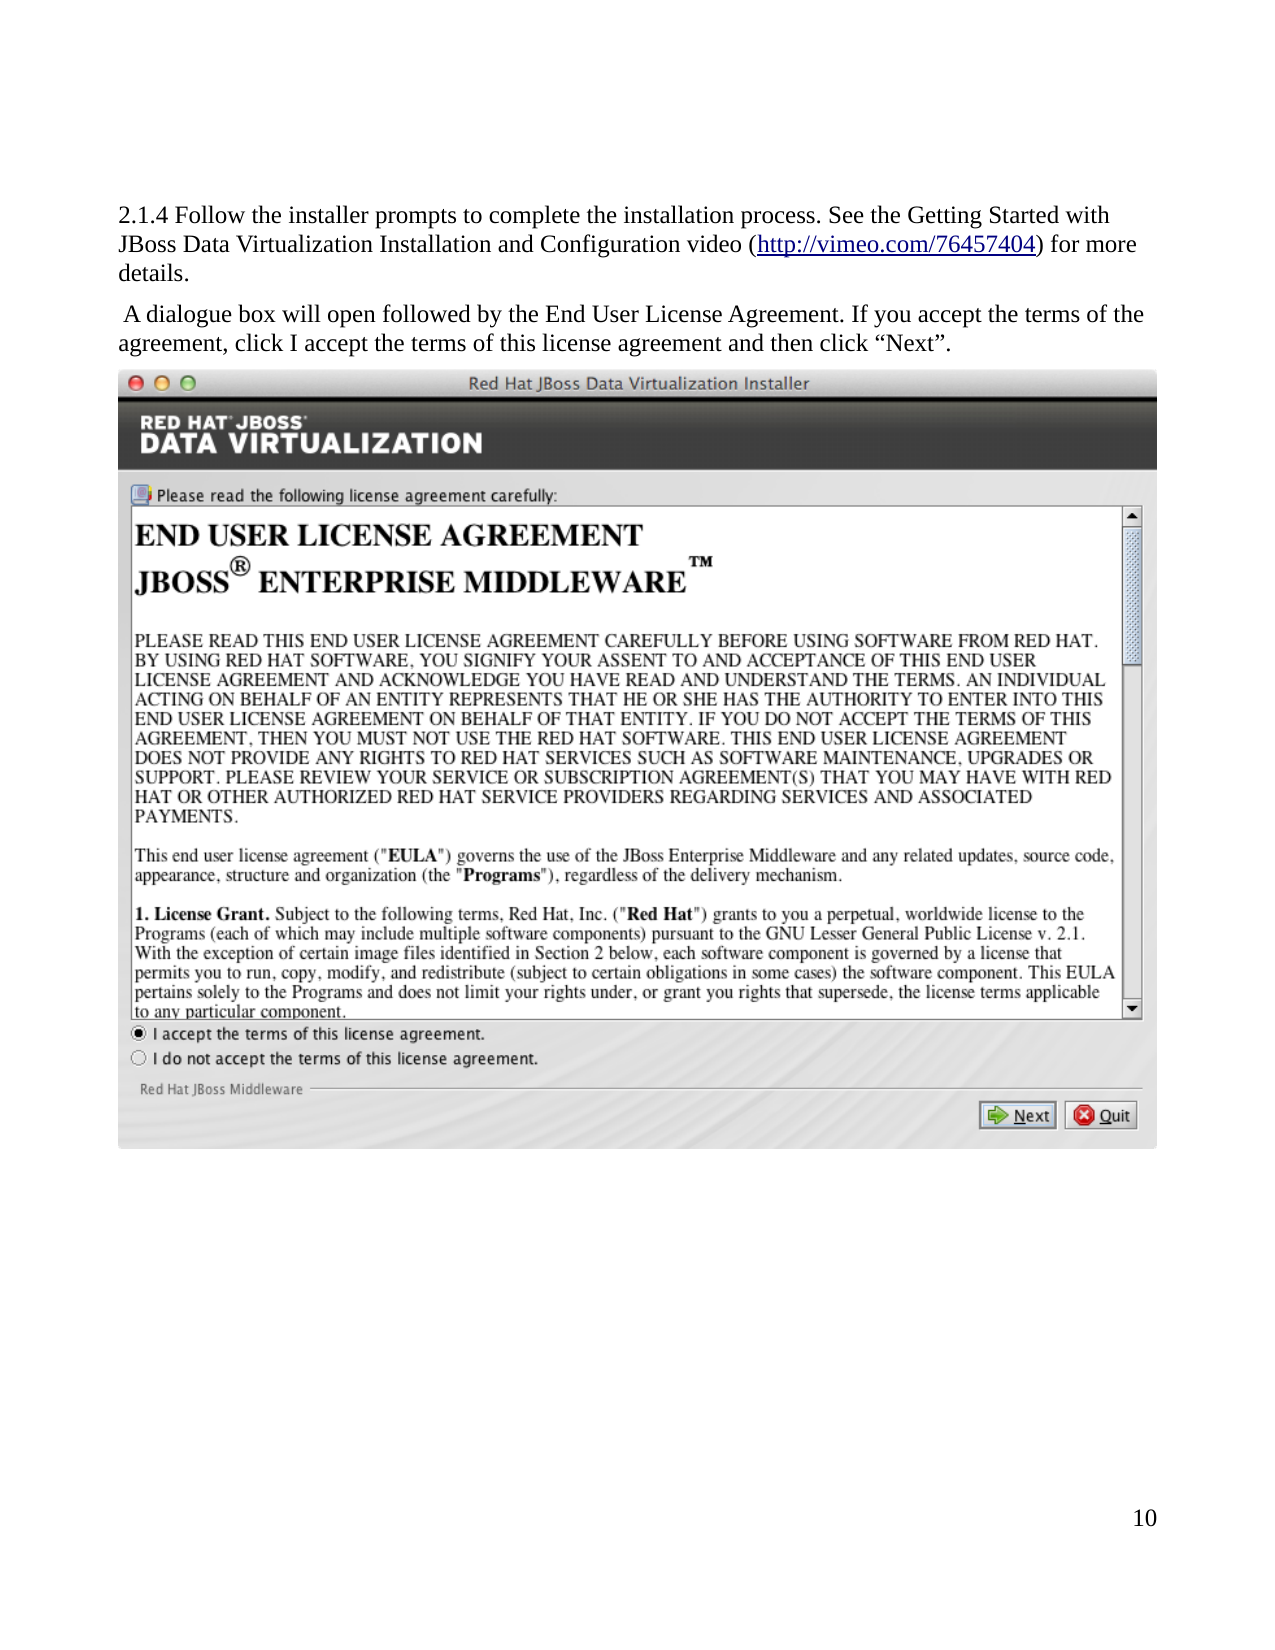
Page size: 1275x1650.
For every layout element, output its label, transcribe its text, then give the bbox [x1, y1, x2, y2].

text 2.1.4 Follow the installer prompts to complete the installation process. See the Getting Started with JBoss Data Virtualization Installation and Configuration video (http://vimeo.com/76457404) for more details. [118, 201, 1157, 287]
text A dialogue box will open followed by the End User License Agreement. If you accept the terms of the agreement, click I accept the terms of this license agreement and then click “Next”. [118, 299, 1157, 357]
picture [118, 369, 1157, 1149]
